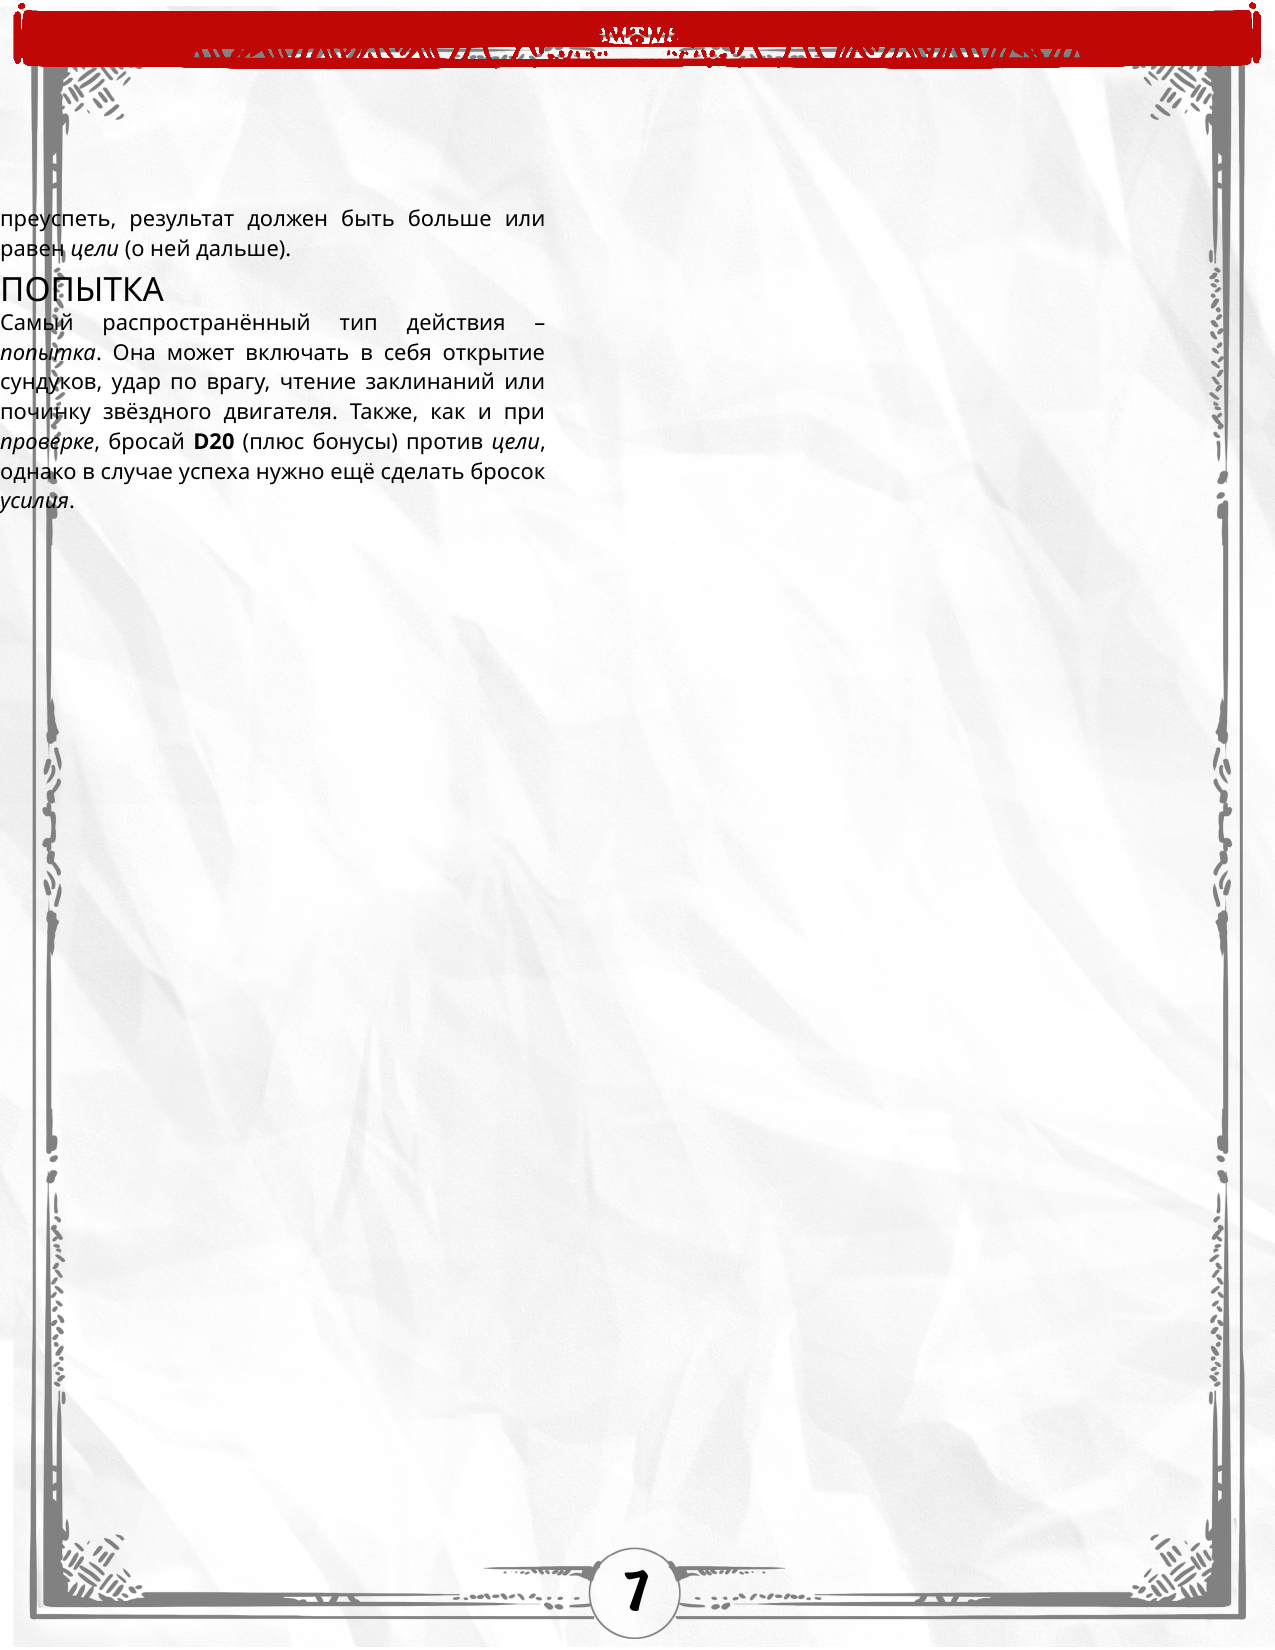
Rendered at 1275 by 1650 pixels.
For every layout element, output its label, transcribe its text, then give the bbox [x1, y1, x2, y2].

text Самый распространённый тип действия – попытка. Она может включать в себя открытие сундуков, удар по врагу, чтение заклинаний или починку звёздного двигателя. Также, как и при проверке, бросай D20 (плюс бонусы) против цели, однако в случае успеха нужно ещё сделать бросок усилия. [0, 307, 546, 515]
text преуспеть, результат должен быть больше или равен цели (о ней дальше). [0, 203, 546, 263]
picture [0, 0, 1275, 1647]
subtitle ПОПЫТКА [0, 280, 546, 307]
